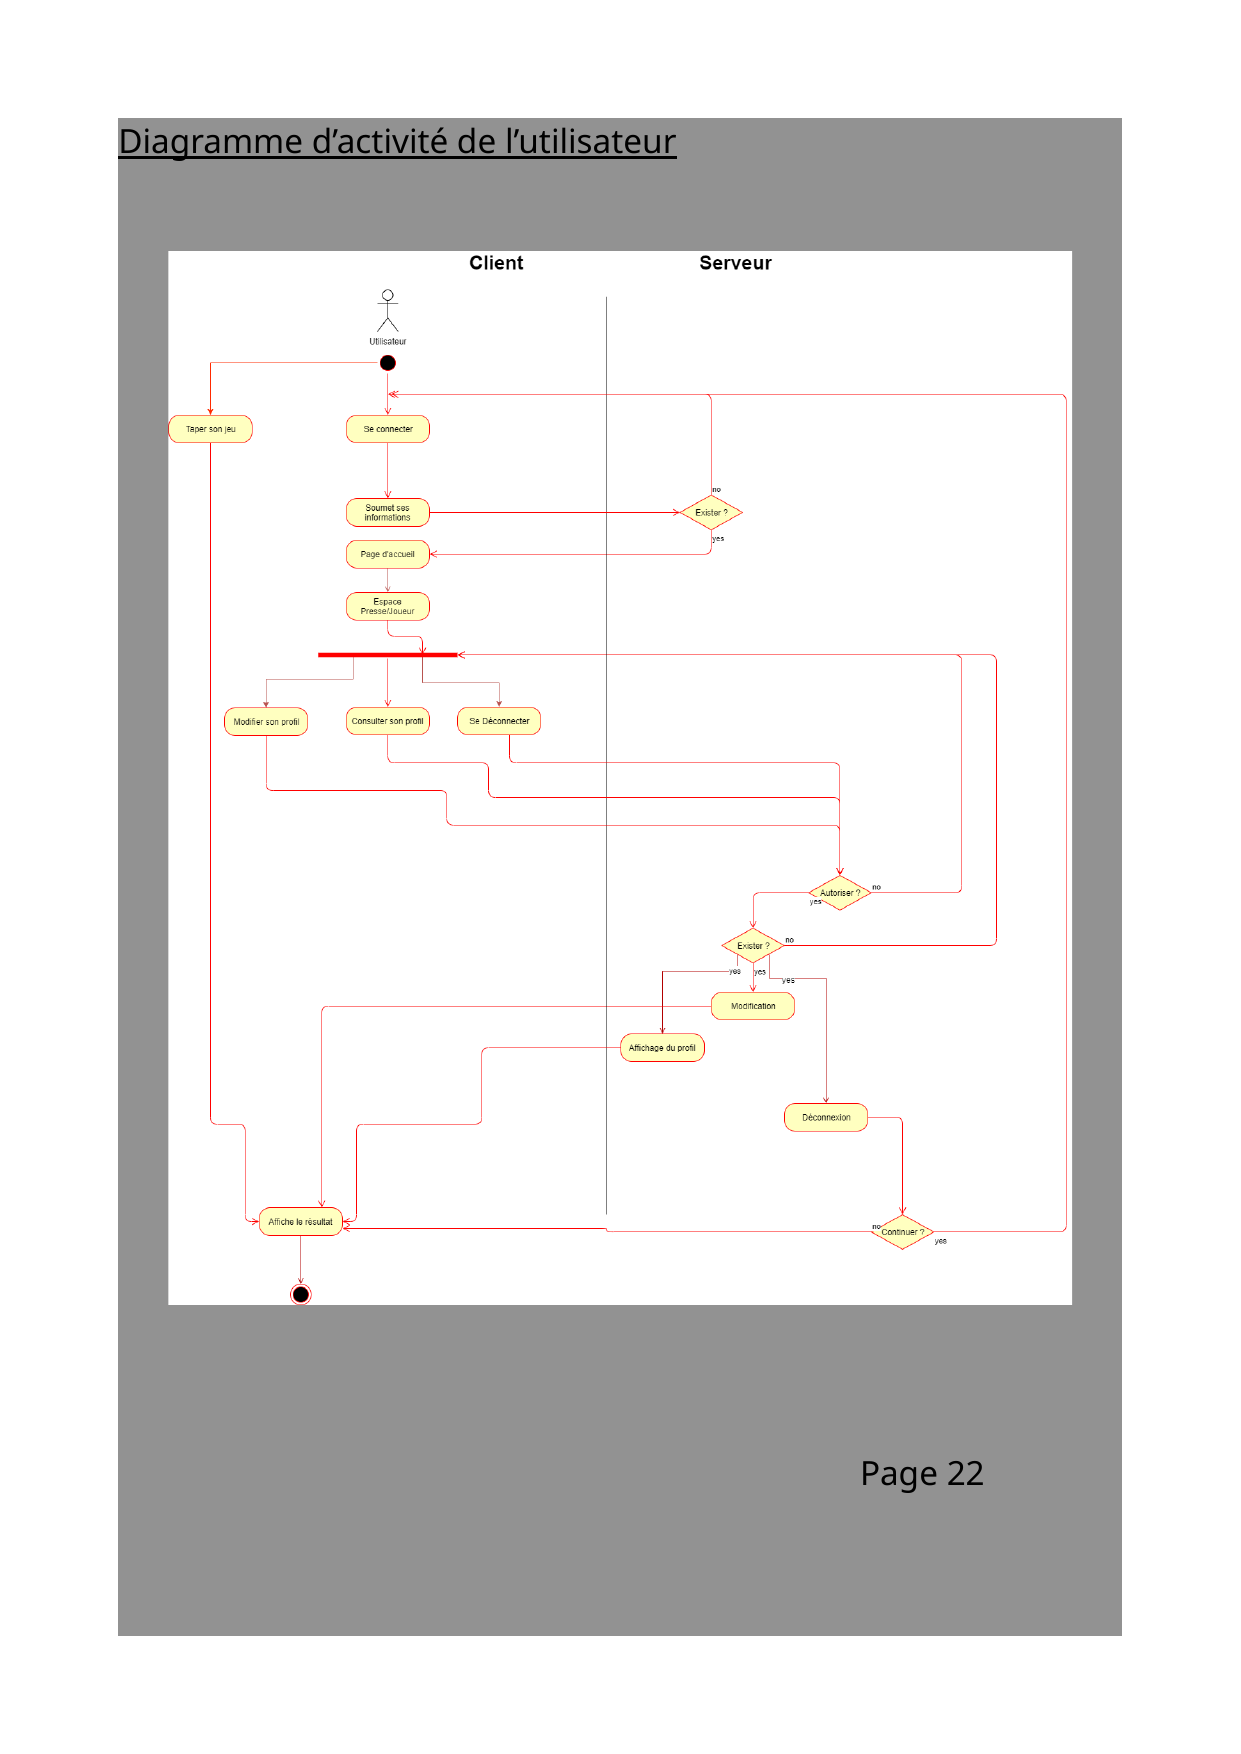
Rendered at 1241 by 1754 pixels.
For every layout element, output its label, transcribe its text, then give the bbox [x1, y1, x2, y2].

text Diagramme d’activité de l’utilisateur [118, 118, 1122, 163]
picture [168, 251, 1073, 1305]
text Page 22 [118, 1445, 1122, 1496]
